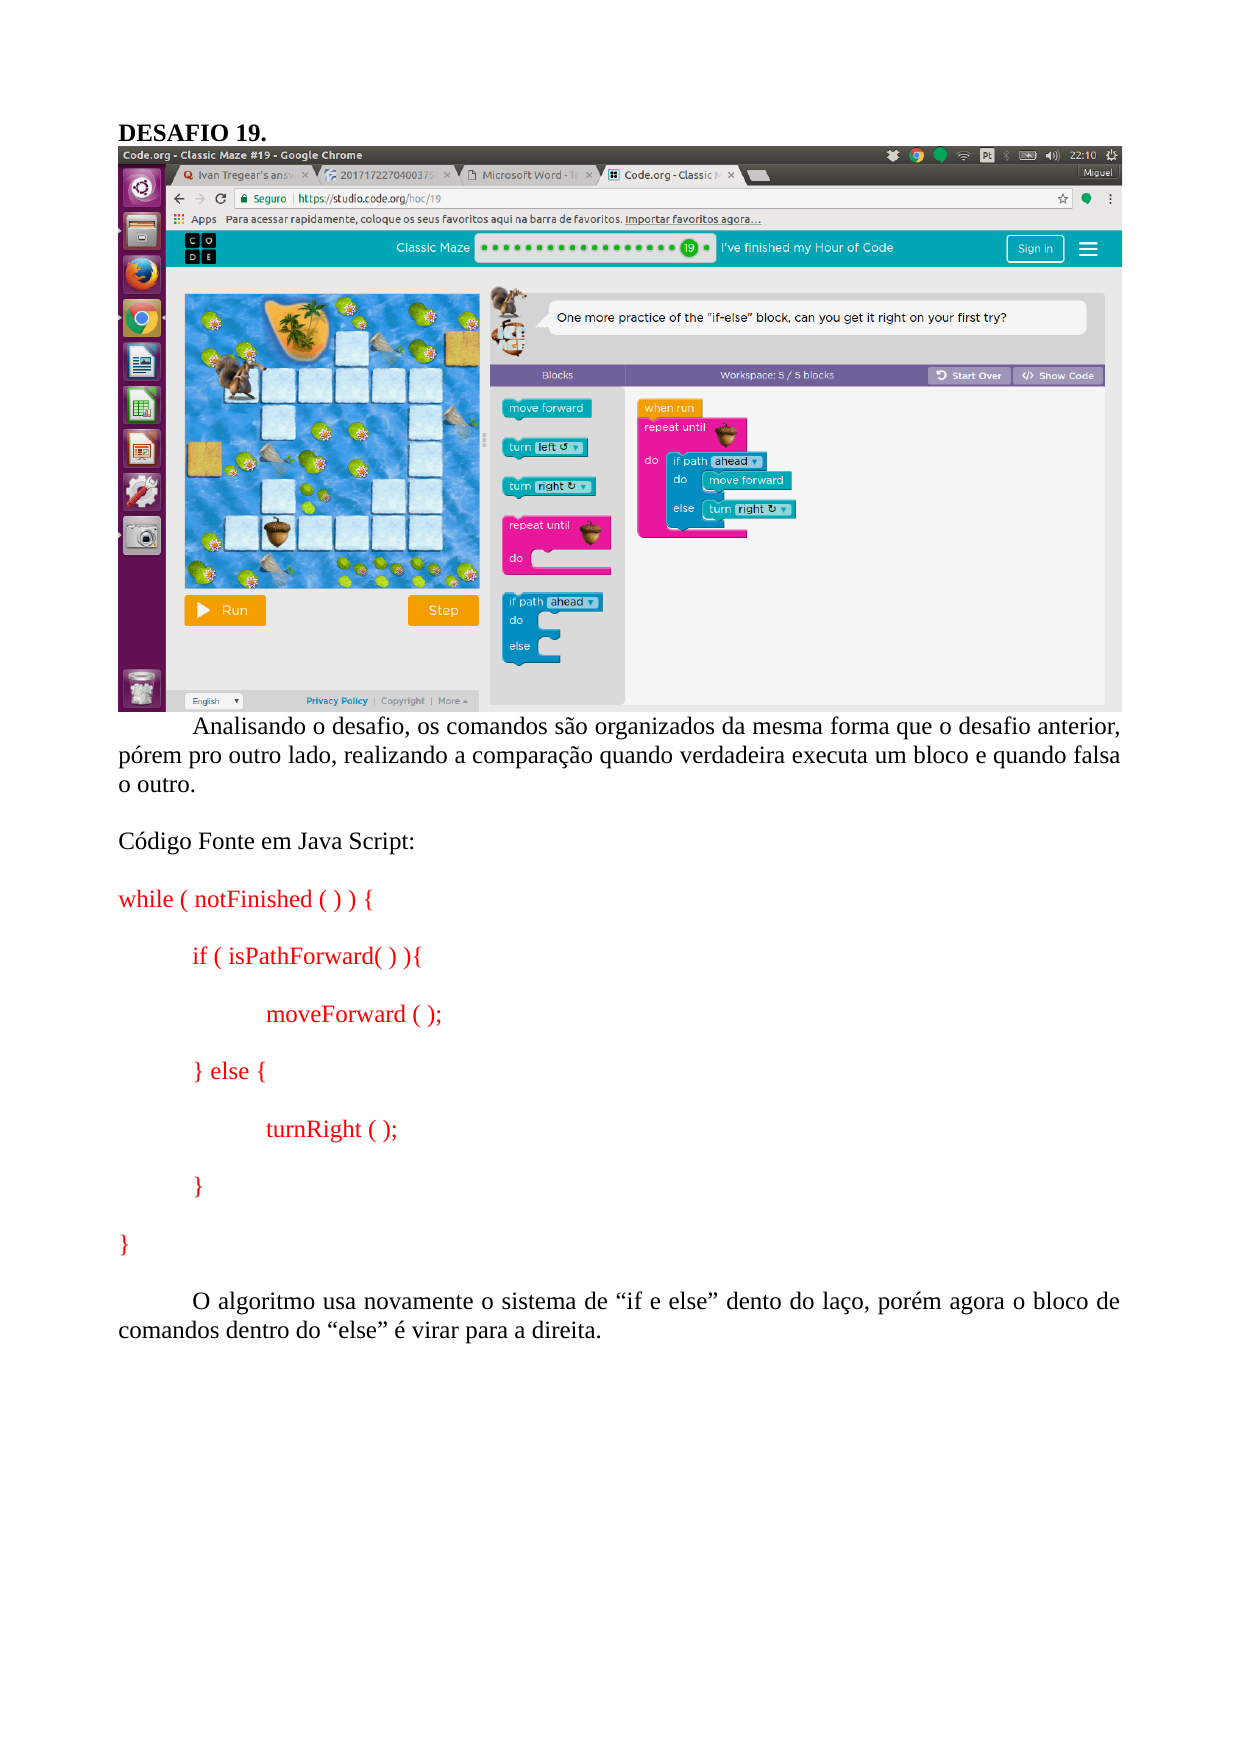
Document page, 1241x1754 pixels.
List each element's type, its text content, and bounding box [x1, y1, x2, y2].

text if ( isPathForward( ) ){ [118, 941, 1122, 970]
text Código Fonte em Java Script: [118, 826, 1122, 855]
picture [118, 146, 1123, 712]
text moveForward ( ); [118, 999, 1122, 1027]
text while ( notFinished ( ) ) { [118, 884, 1122, 912]
text Analisando o desafio, os comandos são organizados da mesma forma que o desafio anterior, pórem pro outro lado, realizando a comparação quando verdadeira executa um bloco e quando falsa o outro. [118, 712, 1122, 797]
text DESAFIO 19. [118, 118, 1122, 146]
text turnRight ( ); [118, 1114, 1122, 1142]
text } [118, 1171, 1122, 1200]
text } else { [118, 1056, 1122, 1085]
text } [118, 1229, 1122, 1257]
text O algoritmo usa novamente o sistema de “if e else” dento do laço, porém agora o bloco de comandos dentro do “else” é virar para a direita. [118, 1286, 1122, 1344]
